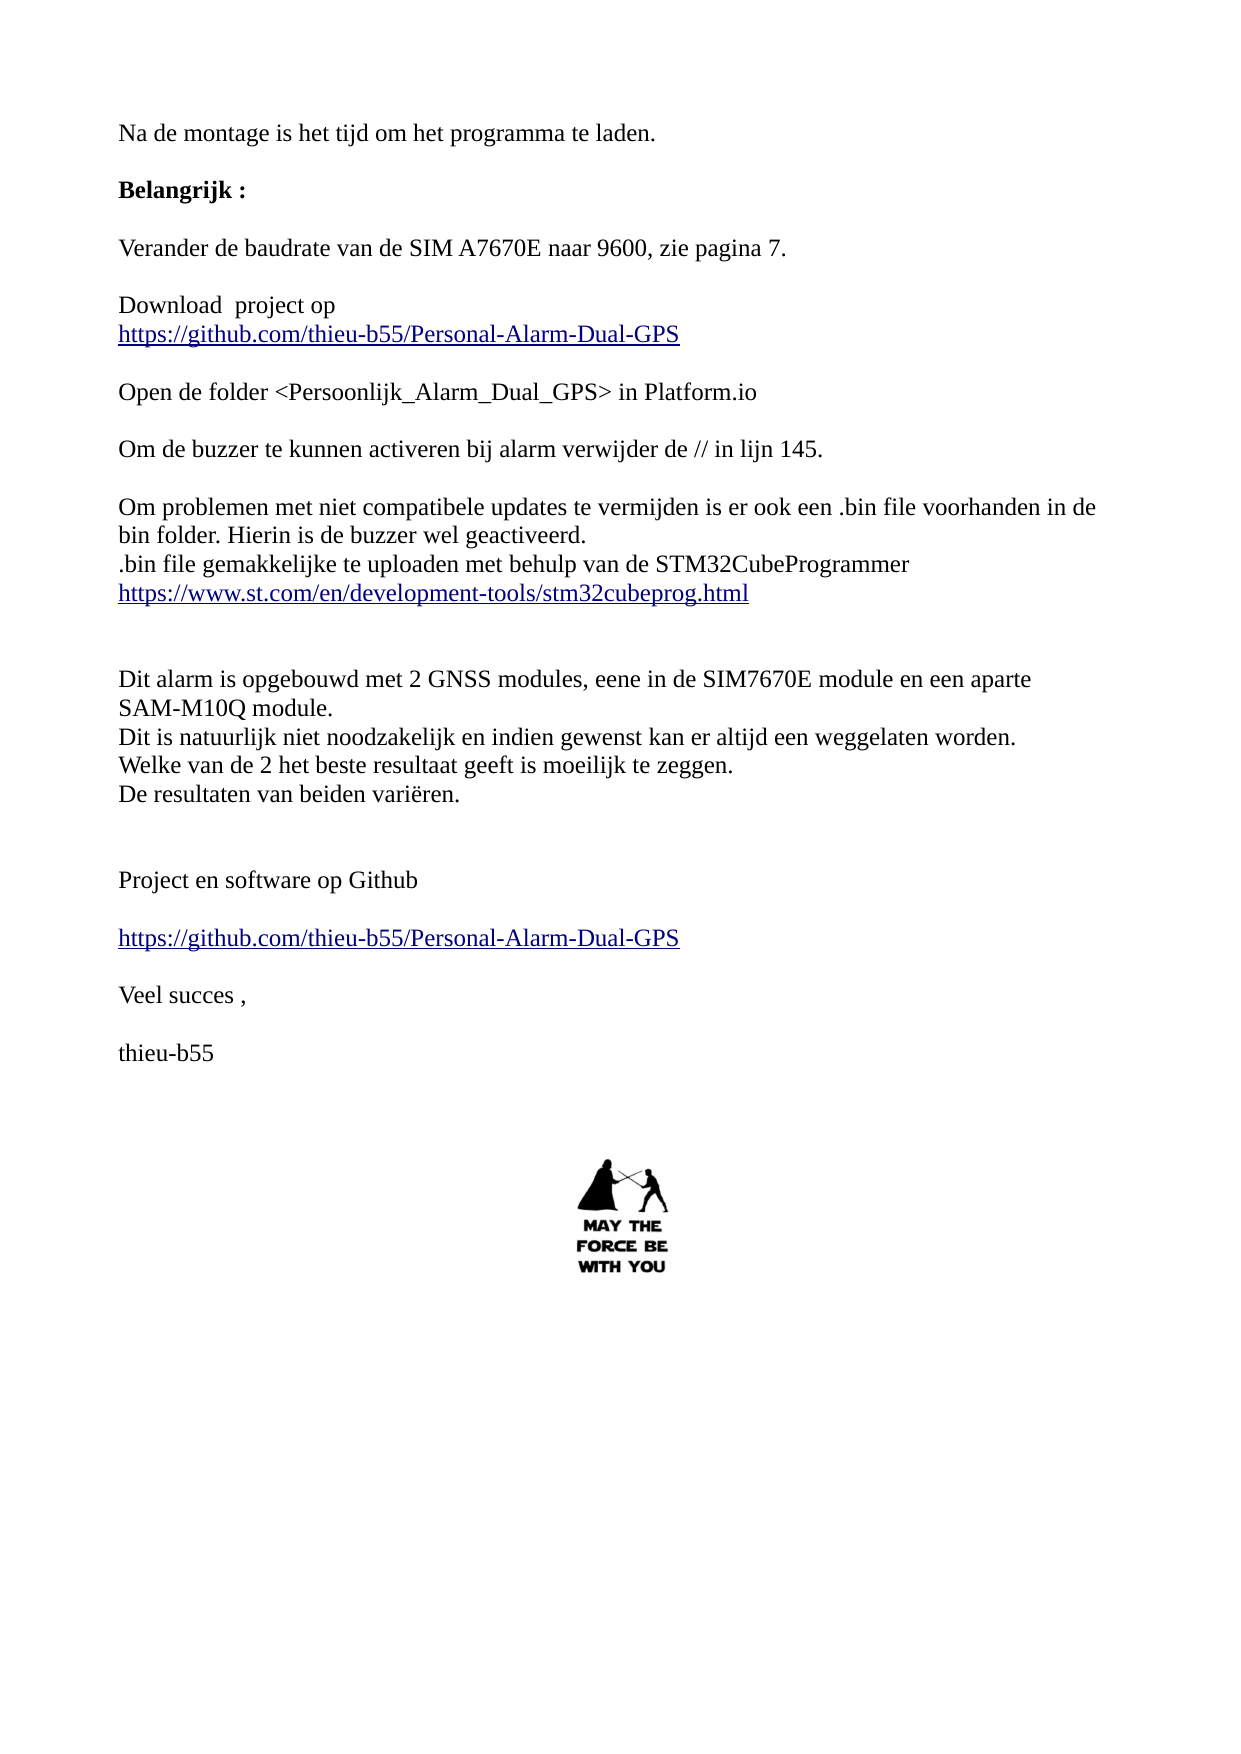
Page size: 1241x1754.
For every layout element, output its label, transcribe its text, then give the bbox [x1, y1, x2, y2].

text Om problemen met niet compatibele updates te vermijden is er ook een .bin file voorhanden in de bin folder. Hierin is de buzzer wel geactiveerd. [118, 492, 1122, 549]
text Na de montage is het tijd om het programma te laden. [118, 118, 1122, 147]
text Dit alarm is opgebouwd met 2 GNSS modules, eene in de SIM7670E module en een aparte [118, 664, 1122, 693]
picture [565, 1153, 676, 1282]
text Welke van de 2 het beste resultaat geeft is moeilijk te zeggen. [118, 751, 1122, 779]
text thieu-b55 [118, 1038, 1122, 1067]
text Project en software op Github [118, 866, 1122, 894]
text Om de buzzer te kunnen activeren bij alarm verwijder de // in lijn 145. [118, 434, 1122, 463]
text https://github.com/thieu-b55/Personal-Alarm-Dual-GPS [118, 319, 1122, 348]
text Belangrijk : [118, 176, 1122, 204]
text .bin file gemakkelijke te uploaden met behulp van de STM32CubeProgrammer [118, 549, 1122, 578]
text Veel succes , [118, 981, 1122, 1009]
text De resultaten van beiden variëren. [118, 779, 1122, 808]
text SAM-M10Q module. [118, 693, 1122, 722]
text Verander de baudrate van de SIM A7670E naar 9600, zie pagina 7. [118, 233, 1122, 262]
text https://www.st.com/en/development-tools/stm32cubeprog.html [118, 578, 1122, 607]
text Download project op [118, 291, 1122, 319]
text https://github.com/thieu-b55/Personal-Alarm-Dual-GPS [118, 923, 1122, 952]
text Dit is natuurlijk niet noodzakelijk en indien gewenst kan er altijd een weggelaten worden. [118, 722, 1122, 751]
text Open de folder <Persoonlijk_Alarm_Dual_GPS> in Platform.io [118, 377, 1122, 406]
